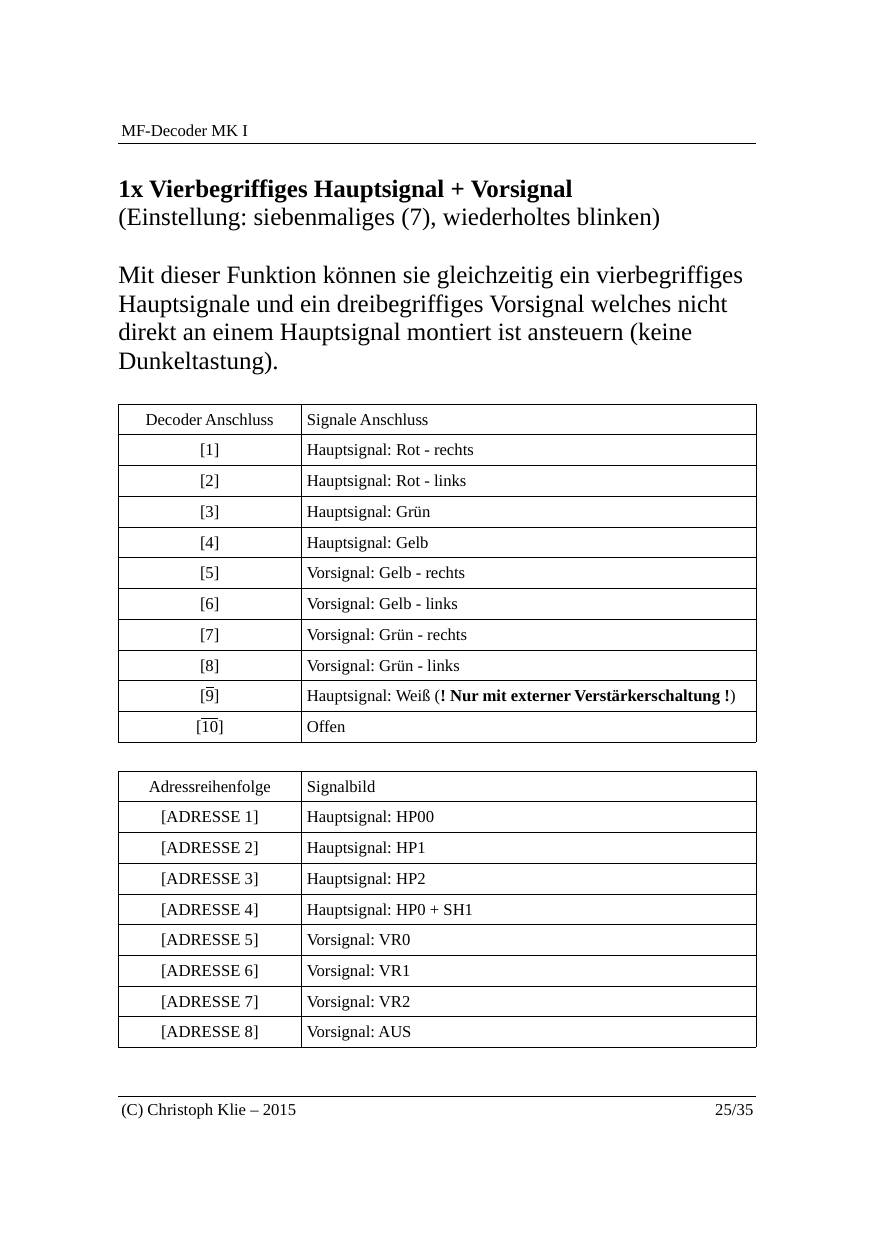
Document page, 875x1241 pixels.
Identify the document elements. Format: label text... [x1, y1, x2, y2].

table_cell [ADRESSE 2] [119, 833, 301, 863]
table_cell Hauptsignal: Gelb [302, 528, 756, 557]
table_cell [ADRESSE 8] [119, 1017, 301, 1047]
table_cell [4] [119, 528, 301, 557]
table_cell [7] [119, 620, 301, 649]
table_cell [3] [119, 497, 301, 527]
table_cell [ADRESSE 7] [119, 987, 301, 1016]
table_cell Hauptsignal: Rot - links [302, 466, 756, 496]
table_cell Vorsignal: VR2 [302, 987, 756, 1016]
table_cell Hauptsignal: Weiß (! Nur mit externer Verstärkerschaltung !) [302, 681, 756, 711]
table_cell Vorsignal: Grün - rechts [302, 620, 756, 649]
text Mit dieser Funktion können sie gleichzeitig ein vierbegriffiges Hauptsignale und ein dreibegriffiges Vorsignal welches nicht direkt an einem Hauptsignal montiert ist ansteuern (keine Dunkeltastung). [118, 260, 756, 375]
table_cell [2] [119, 466, 301, 496]
table_cell Vorsignal: Gelb - links [302, 589, 756, 619]
table_cell Hauptsignal: HP0 + SH1 [302, 895, 756, 924]
table_cell [5] [119, 558, 301, 588]
table_cell [1] [119, 435, 301, 465]
table_cell [6] [119, 589, 301, 619]
table_cell [ADRESSE 5] [119, 925, 301, 955]
table_header Signale Anschluss [302, 405, 756, 434]
table_cell Vorsignal: VR0 [302, 925, 756, 955]
table_cell Hauptsignal: Rot - rechts [302, 435, 756, 465]
table_cell [ADRESSE 6] [119, 956, 301, 986]
text (Einstellung: siebenmaliges (7), wiederholtes blinken) [118, 202, 756, 231]
table_cell Vorsignal: VR1 [302, 956, 756, 986]
table_cell [9] [119, 681, 301, 711]
table_cell [10] [119, 712, 301, 742]
table_header Adressreihenfolge [119, 772, 301, 801]
table_header Signalbild [302, 772, 756, 801]
table_cell Hauptsignal: HP2 [302, 864, 756, 893]
table_cell Hauptsignal: HP00 [302, 802, 756, 832]
table_cell Offen [302, 712, 756, 742]
table_cell Hauptsignal: Grün [302, 497, 756, 527]
table_cell Vorsignal: AUS [302, 1017, 756, 1047]
table_cell [ADRESSE 4] [119, 895, 301, 924]
text 1x Vierbegriffiges Hauptsignal + Vorsignal [118, 174, 756, 202]
table_cell Hauptsignal: HP1 [302, 833, 756, 863]
table_cell [8] [119, 651, 301, 680]
table_cell [ADRESSE 1] [119, 802, 301, 832]
table_cell Vorsignal: Gelb - rechts [302, 558, 756, 588]
table_cell [ADRESSE 3] [119, 864, 301, 893]
table_header Decoder Anschluss [119, 405, 301, 434]
table_cell Vorsignal: Grün - links [302, 651, 756, 680]
